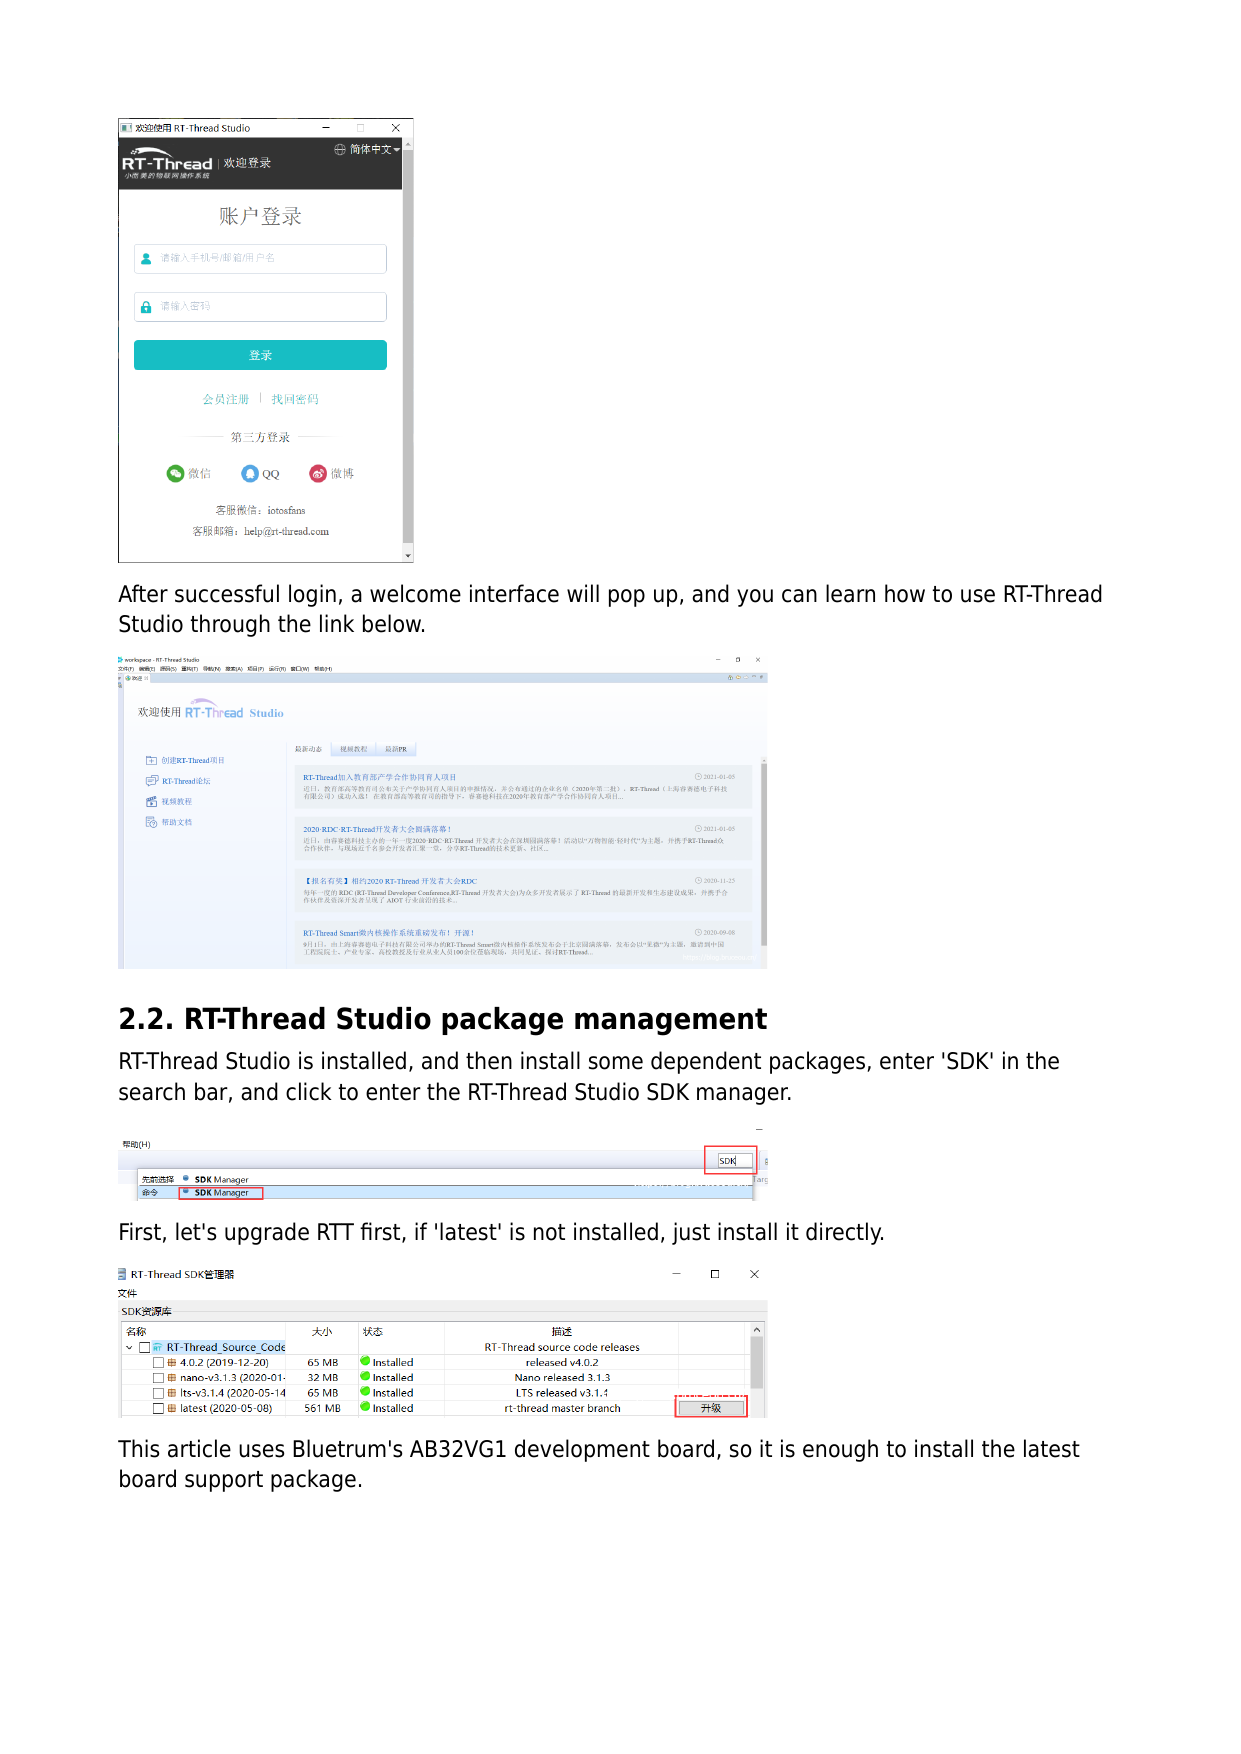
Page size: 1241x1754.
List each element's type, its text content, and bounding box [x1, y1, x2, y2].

picture [118, 1264, 768, 1418]
picture [118, 118, 414, 563]
text RT-Thread Studio is installed, and then install some dependent packages, enter 'SDK' in the search bar, and click to enter the RT-Thread Studio SDK manager. [118, 1048, 1122, 1106]
text This article uses Bluetrum's AB32VG1 development board, so it is enough to install the latest board support package. [118, 1436, 1122, 1493]
text After successful login, a welcome interface will pop up, and you can learn how to use RT-Thread Studio through the link below. [118, 581, 1122, 638]
subtitle 2.2. RT-Thread Studio package management [118, 1002, 1122, 1036]
picture [118, 1124, 768, 1201]
text First, let's upgrade RTT first, if 'latest' is not installed, just install it directly. [118, 1219, 1122, 1246]
picture [118, 656, 768, 969]
